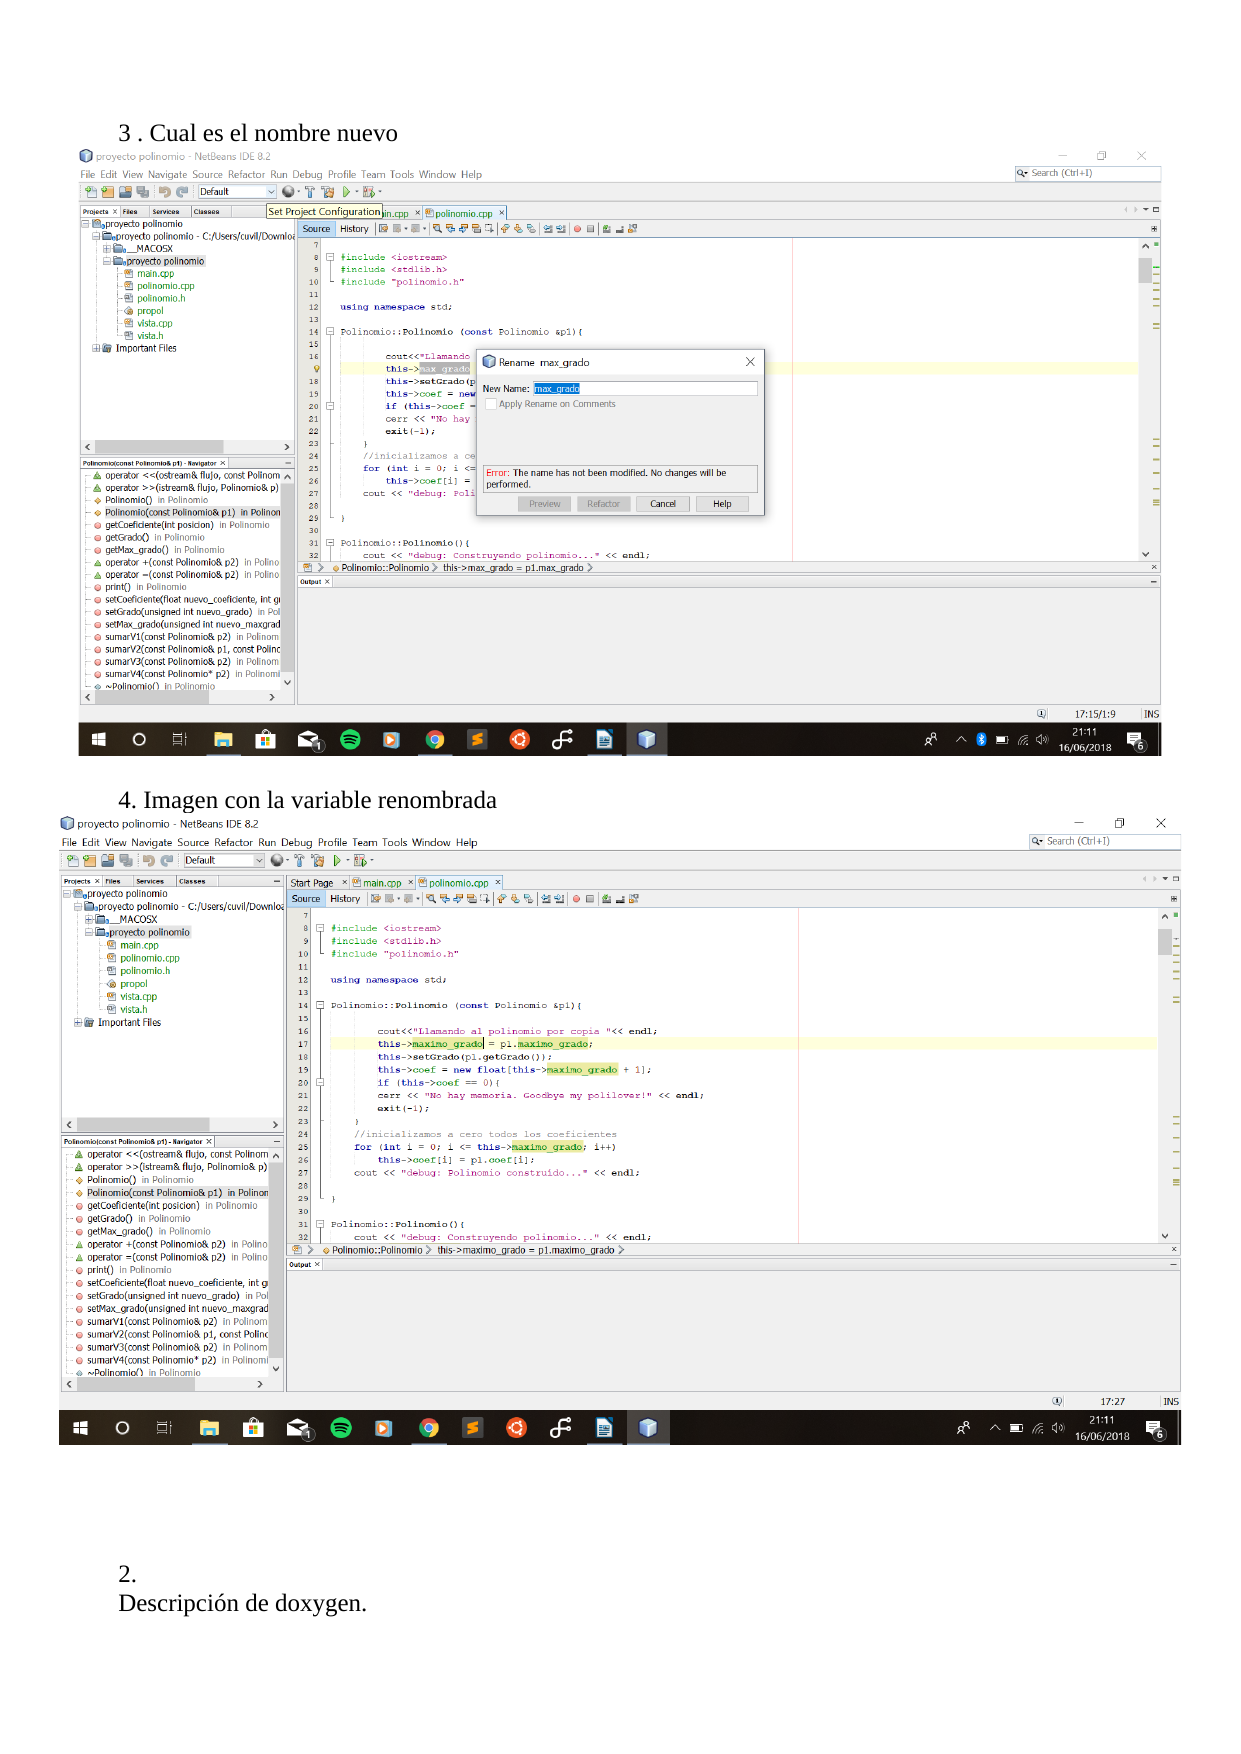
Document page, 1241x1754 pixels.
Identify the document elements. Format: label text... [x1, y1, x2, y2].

text 4. Imagen con la variable renombrada [118, 785, 1122, 813]
text 2. [118, 1559, 1122, 1588]
text 3 . Cual es el nombre nuevo [118, 118, 1122, 146]
picture [59, 813, 1182, 1445]
picture [78, 146, 1162, 756]
text Descripción de doxygen. [118, 1588, 1122, 1617]
